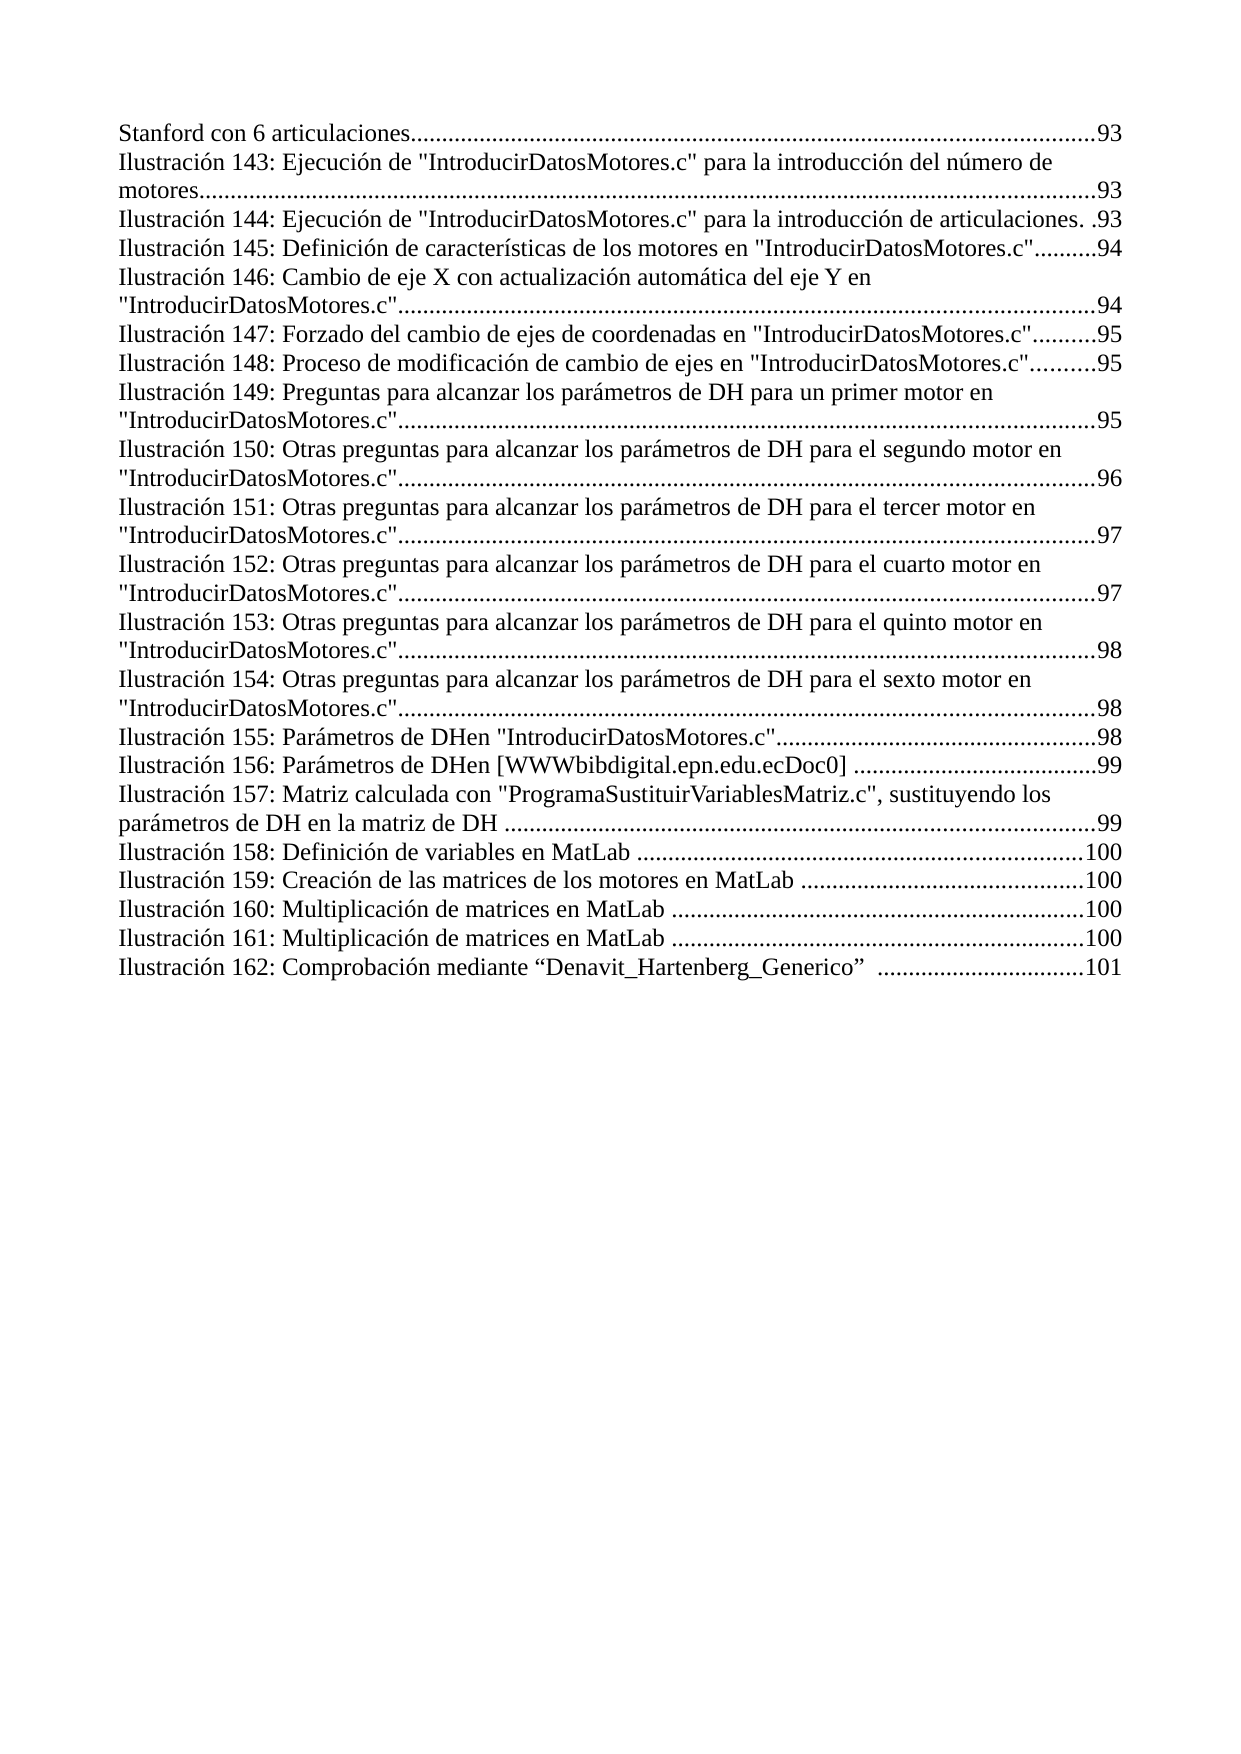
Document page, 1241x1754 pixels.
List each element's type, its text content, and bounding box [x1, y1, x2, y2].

text Ilustración 162: Comprobación mediante “Denavit_Hartenberg_Generico” 101 [118, 952, 1122, 981]
text Ilustración 149: Preguntas para alcanzar los parámetros de DH para un primer motor en "IntroducirDatosMotores.c" 95 [118, 377, 1122, 434]
text Ilustración 157: Matriz calculada con "ProgramaSustituirVariablesMatriz.c", sustituyendo los parámetros de DH en la matriz de DH 99 [118, 779, 1122, 837]
text Ilustración 142: Matrices publicadas en [WWWbibdigital.epn.edu.ecDoc0] de un Manipulador de Stanford con 6 articulaciones 93 [118, 118, 1122, 147]
text Ilustración 156: Parámetros de DHen [WWWbibdigital.epn.edu.ecDoc0] 99 [118, 751, 1122, 779]
text Ilustración 143: Ejecución de "IntroducirDatosMotores.c" para la introducción del número de motores 93 [118, 147, 1122, 204]
text Ilustración 161: Multiplicación de matrices en MatLab 100 [118, 923, 1122, 952]
text Ilustración 154: Otras preguntas para alcanzar los parámetros de DH para el sexto motor en "IntroducirDatosMotores.c" 98 [118, 664, 1122, 722]
text Ilustración 159: Creación de las matrices de los motores en MatLab 100 [118, 866, 1122, 894]
text Ilustración 155: Parámetros de DHen "IntroducirDatosMotores.c" 98 [118, 722, 1122, 751]
text Ilustración 150: Otras preguntas para alcanzar los parámetros de DH para el segundo motor en "IntroducirDatosMotores.c" 96 [118, 434, 1122, 492]
text Ilustración 152: Otras preguntas para alcanzar los parámetros de DH para el cuarto motor en "IntroducirDatosMotores.c" 97 [118, 549, 1122, 607]
text Ilustración 151: Otras preguntas para alcanzar los parámetros de DH para el tercer motor en "IntroducirDatosMotores.c" 97 [118, 492, 1122, 549]
text Ilustración 160: Multiplicación de matrices en MatLab 100 [118, 894, 1122, 923]
text Ilustración 148: Proceso de modificación de cambio de ejes en "IntroducirDatosMotores.c" 95 [118, 348, 1122, 377]
text Ilustración 153: Otras preguntas para alcanzar los parámetros de DH para el quinto motor en "IntroducirDatosMotores.c" 98 [118, 607, 1122, 664]
text Ilustración 144: Ejecución de "IntroducirDatosMotores.c" para la introducción de articulaciones 93 [118, 204, 1122, 233]
text Ilustración 158: Definición de variables en MatLab 100 [118, 837, 1122, 866]
text Ilustración 146: Cambio de eje X con actualización automática del eje Y en "IntroducirDatosMotores.c" 94 [118, 262, 1122, 319]
text Ilustración 145: Definición de características de los motores en "IntroducirDatosMotores.c" 94 [118, 233, 1122, 262]
text Ilustración 147: Forzado del cambio de ejes de coordenadas en "IntroducirDatosMotores.c" 95 [118, 319, 1122, 348]
